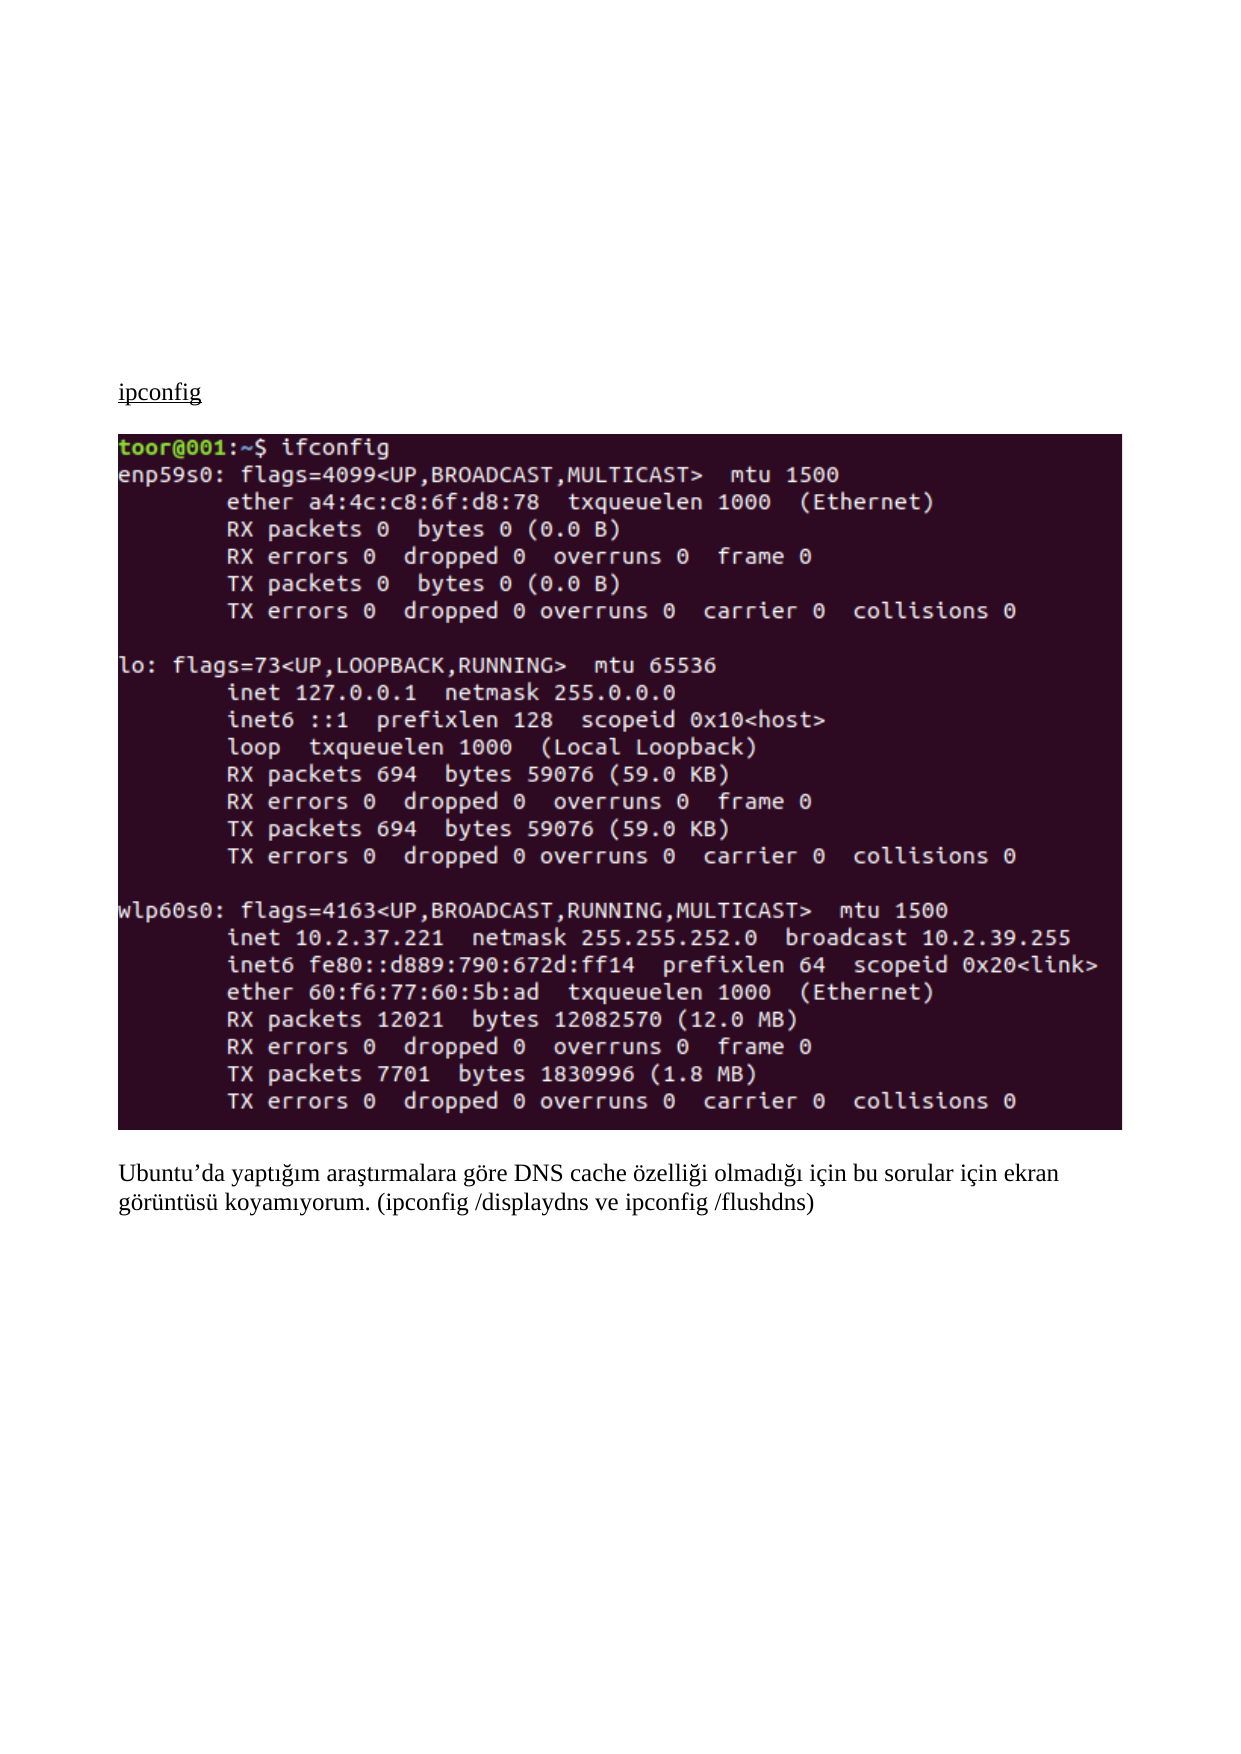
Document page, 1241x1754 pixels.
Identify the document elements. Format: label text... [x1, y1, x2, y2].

picture [118, 434, 1123, 1130]
text Ubuntu’da yaptığım araştırmalara göre DNS cache özelliği olmadığı için bu sorular için ekran görüntüsü koyamıyorum. (ipconfig /displaydns ve ipconfig /flushdns) [118, 1158, 1122, 1216]
text ipconfig [118, 377, 1122, 406]
